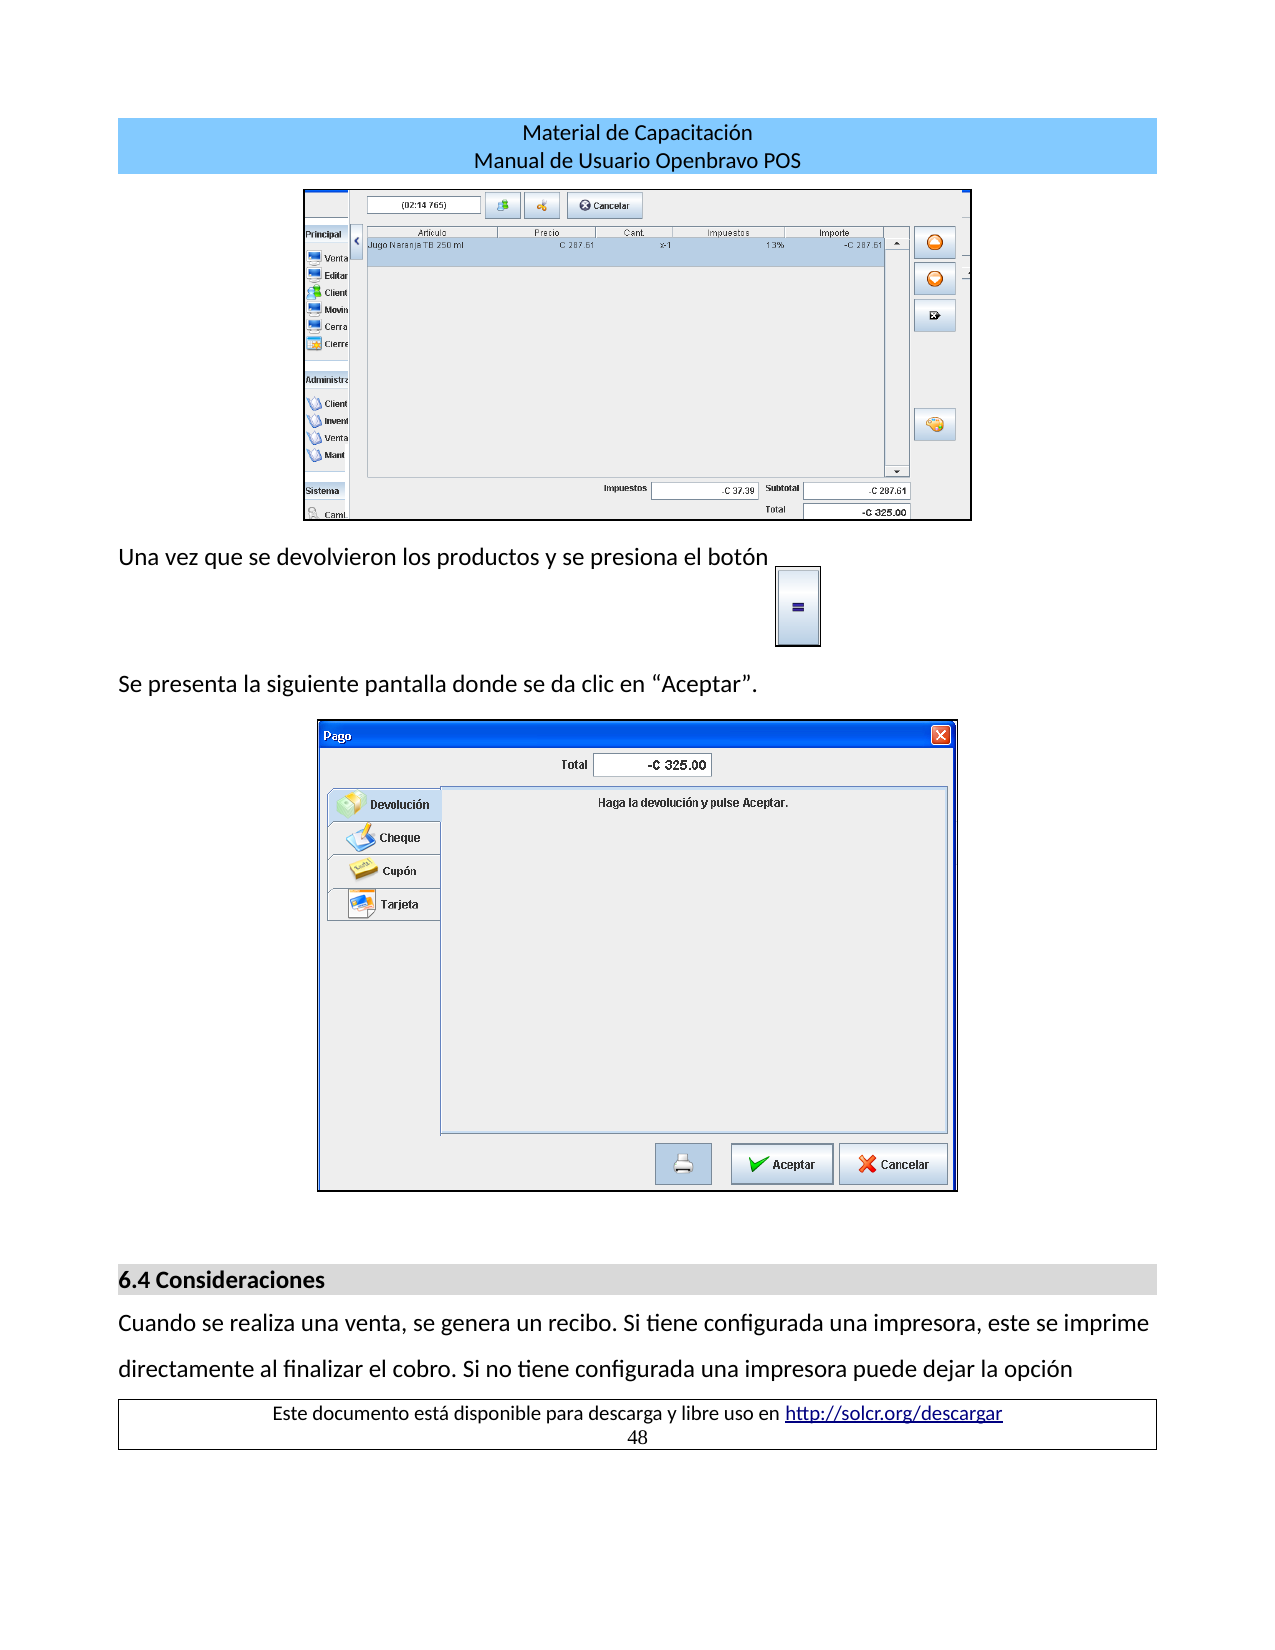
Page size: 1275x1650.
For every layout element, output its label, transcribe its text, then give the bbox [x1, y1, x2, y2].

text Cuando se realiza una venta, se genera un recibo. Si tiene configurada una impresora, este se imprime directamente al finalizar el cobro. Si no tiene configurada una impresora puede dejar la opción [118, 1307, 1157, 1384]
text Una vez que se devolvieron los productos y se presiona el botón [118, 542, 1157, 647]
subtitle 6.4 Consideraciones [118, 1264, 1157, 1295]
text Se presenta la siguiente pantalla donde se da clic en “Aceptar”. [118, 668, 1157, 698]
